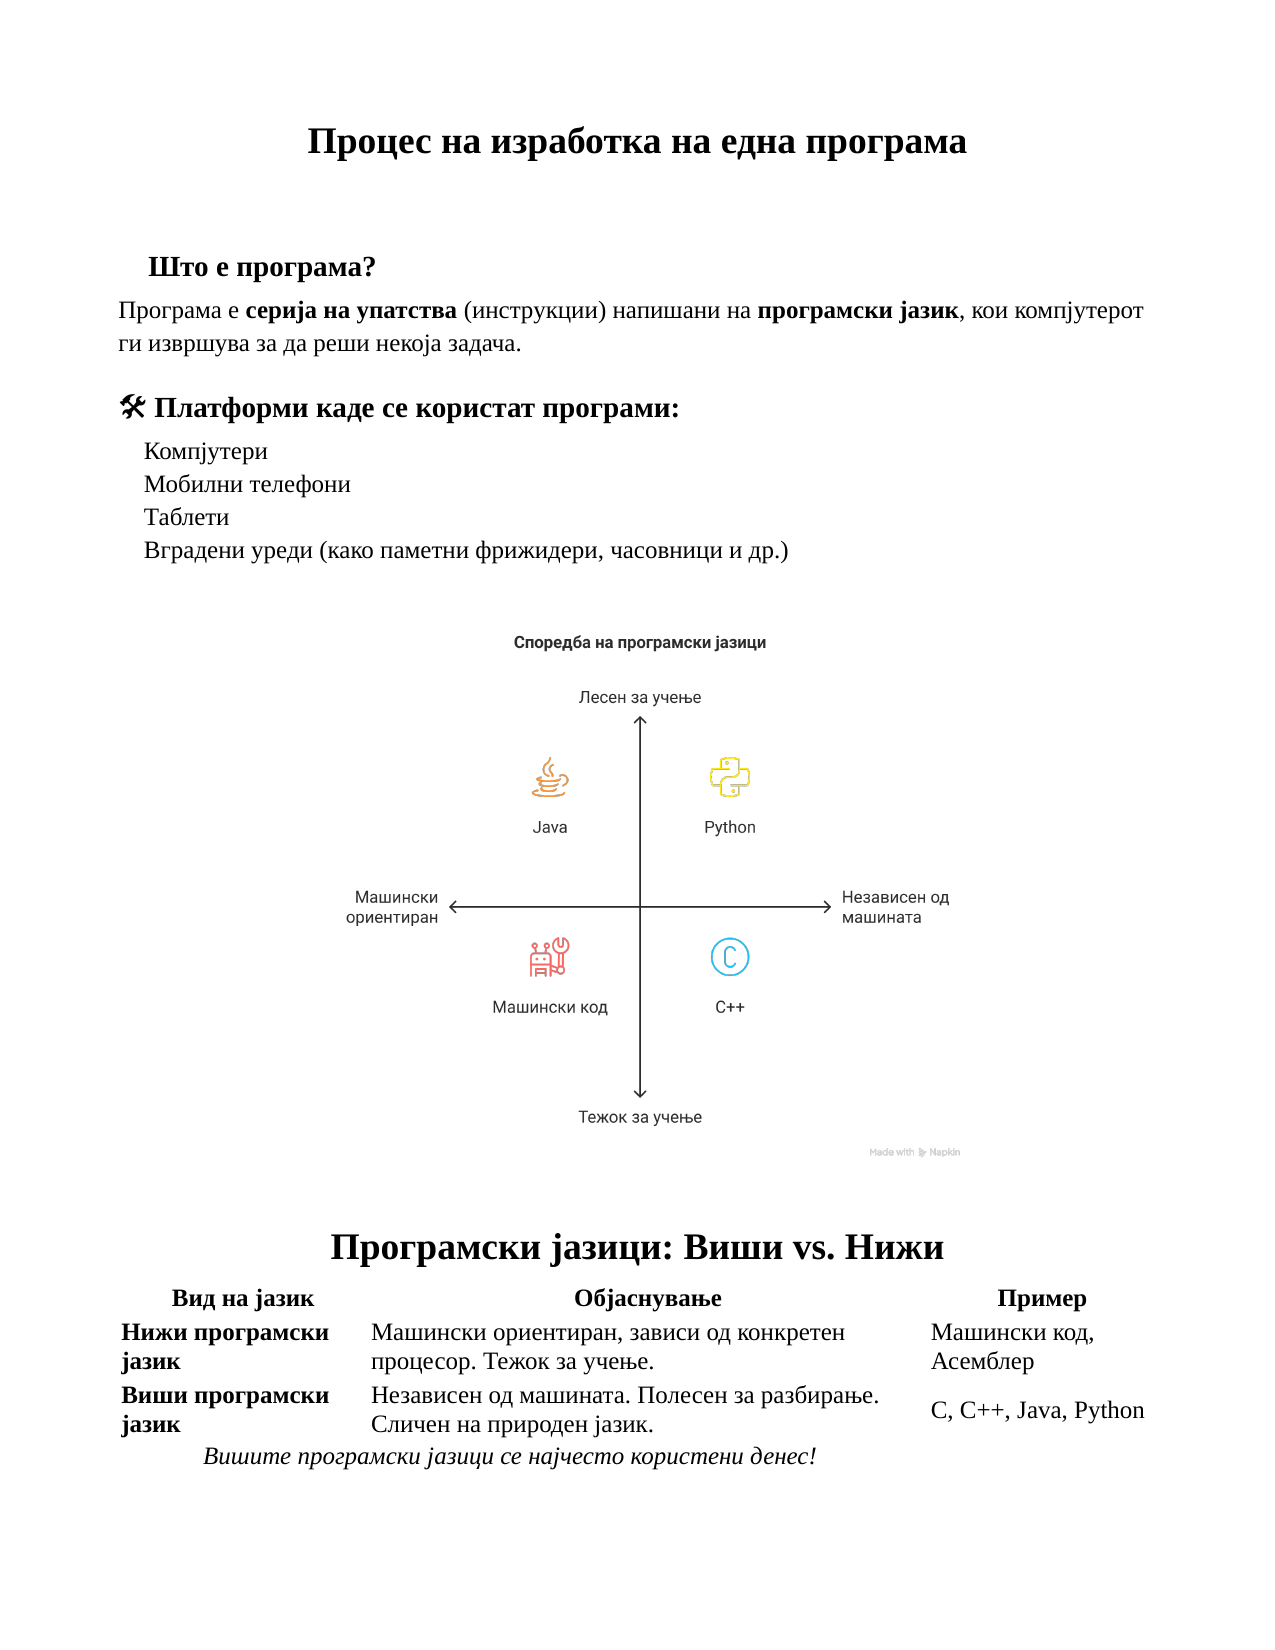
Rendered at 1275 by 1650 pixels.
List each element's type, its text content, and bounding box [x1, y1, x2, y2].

table_header Објаснување [368, 1280, 928, 1314]
table_cell Независен од машината. Полесен за разбирање. Сличен на природен јазик. [368, 1378, 928, 1441]
picture [310, 587, 980, 1175]
table_header Пример [928, 1280, 1157, 1314]
text Програма е серија на упатства (инструкции) напишани на програмски јазик, кои компјутерот ги извршува за да реши некоја задача. [118, 295, 1157, 357]
text ✅ Компјутери ✅ Мобилни телефони ✅ Таблети ✅ Вградени уреди (како паметни фрижидери, часовници и др.) [118, 436, 1157, 564]
subtitle 🤔 Што е програма? [118, 249, 1157, 282]
text ✨ Вишите програмски јазици се најчесто користени денес! [177, 1441, 1098, 1470]
subtitle 🛠️ Платформи каде се користат програми: [118, 390, 1157, 424]
table_cell Нижи програмски јазик [118, 1314, 368, 1378]
table_cell Машински ориентиран, зависи од конкретен процесор. Тежок за учење. [368, 1314, 928, 1378]
table_cell Виши програмски јазик [118, 1378, 368, 1441]
table_cell C, C++, Java, Python [928, 1378, 1157, 1441]
subtitle Програмски јазици: Виши vs. Нижи [118, 1224, 1157, 1267]
table_cell Машински код, Асемблер [928, 1314, 1157, 1378]
subtitle Процес на изработка на една програма [118, 118, 1157, 161]
table_header Вид на јазик [118, 1280, 368, 1314]
